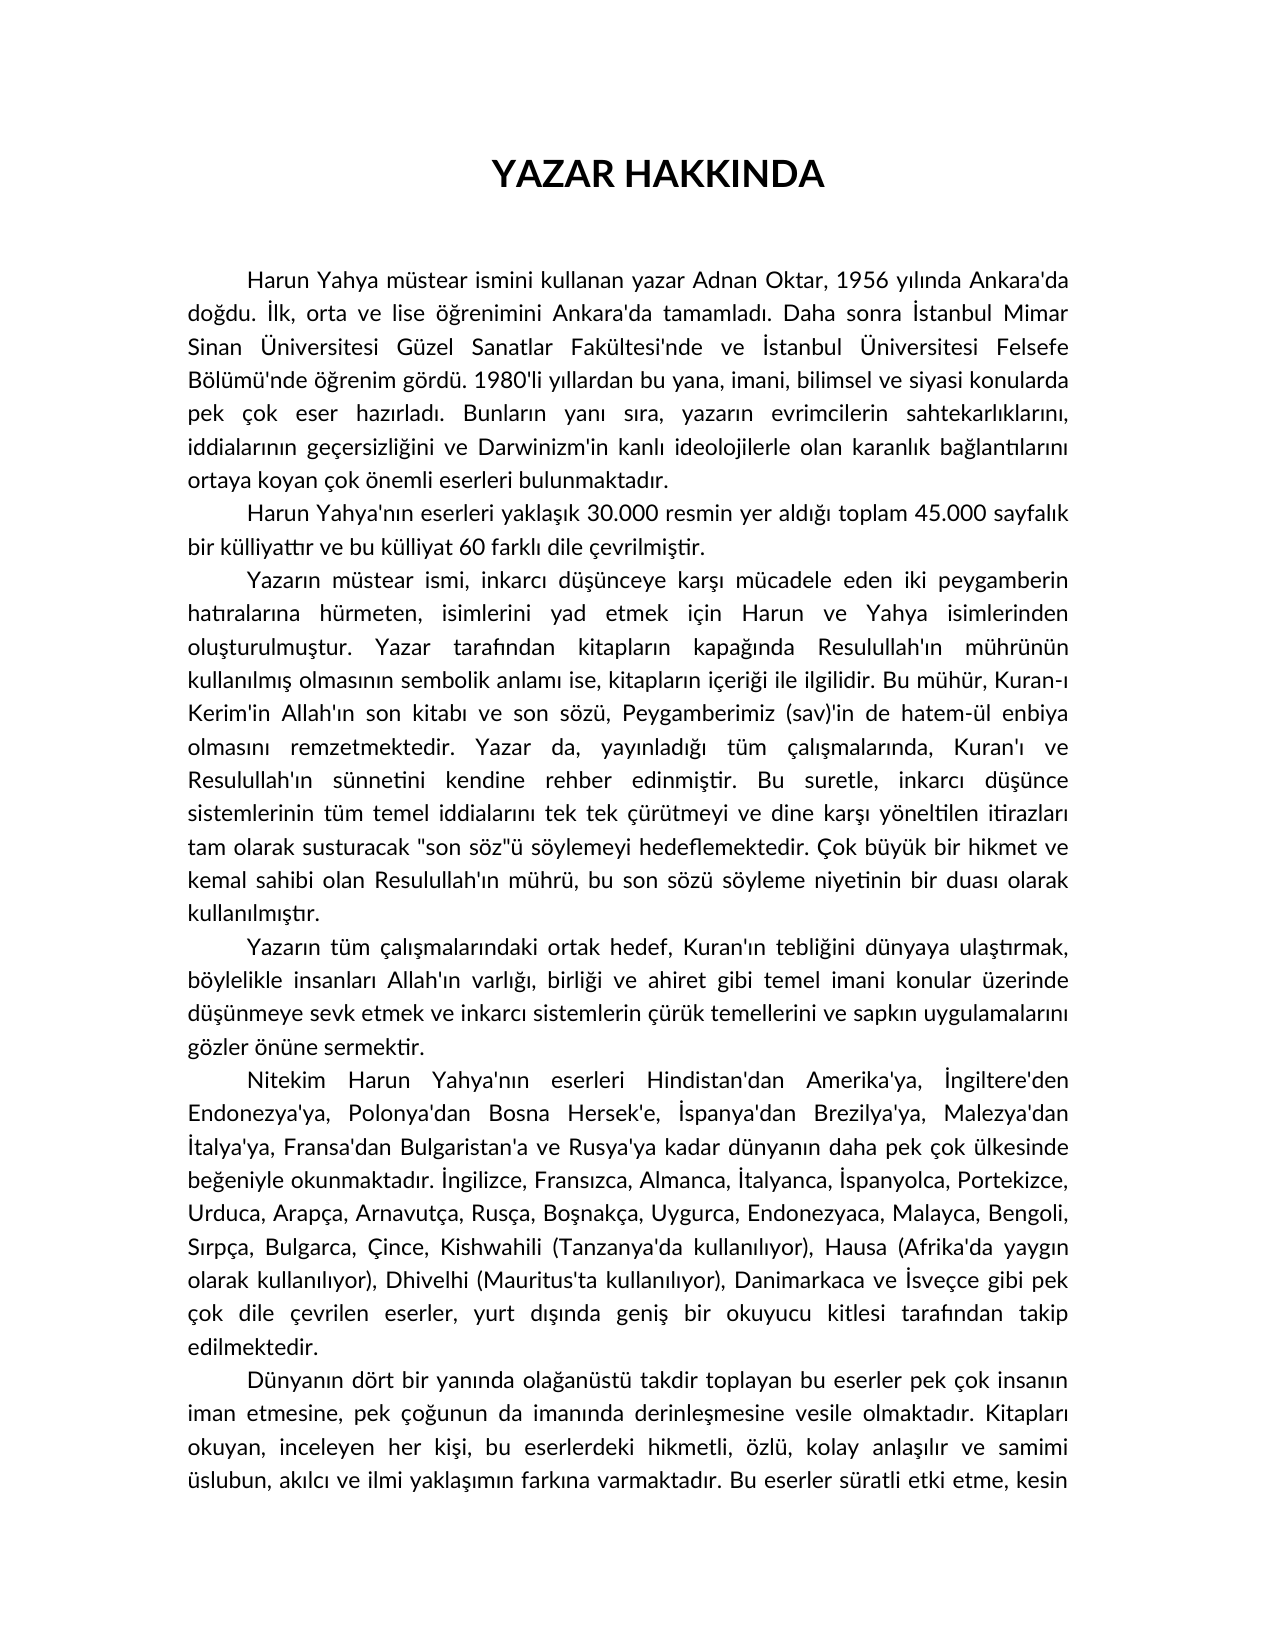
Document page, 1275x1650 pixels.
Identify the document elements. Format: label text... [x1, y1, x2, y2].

text Harun Yahya'nın eserleri yaklaşık 30.000 resmin yer aldığı toplam 45.000 sayfalık bir külliyattır ve bu külliyat 60 farklı dile çevrilmiştir. [187, 495, 1070, 562]
text Yazarın müstear ismi, inkarcı düşünceye karşı mücadele eden iki peygamberin hatıralarına hürmeten, isimlerini yad etmek için Harun ve Yahya isimlerinden oluşturulmuştur. Yazar tarafından kitapların kapağında Resulullah'ın mührünün kullanılmış olmasının sembolik anlamı ise, kitapların içeriği ile ilgilidir. Bu mühür, Kuran-ı Kerim'in Allah'ın son kitabı ve son sözü, Peygamberimiz (sav)'in de hatem-ül enbiya olmasını remzetmektedir. Yazar da, yayınladığı tüm çalışmalarında, Kuran'ı ve Resulullah'ın sünnetini kendine rehber edinmiştir. Bu suretle, inkarcı düşünce sistemlerinin tüm temel iddialarını tek tek çürütmeyi ve dine karşı yöneltilen itirazları tam olarak susturacak "son söz"ü söylemeyi hedeflemektedir. Çok büyük bir hikmet ve kemal sahibi olan Resulullah'ın mührü, bu son sözü söyleme niyetinin bir duası olarak kullanılmıştır. [187, 562, 1070, 928]
text Dünyanın dört bir yanında olağanüstü takdir toplayan bu eserler pek çok insanın iman etmesine, pek çoğunun da imanında derinleşmesine vesile olmaktadır. Kitapları okuyan, inceleyen her kişi, bu eserlerdeki hikmetli, özlü, kolay anlaşılır ve samimi üslubun, akılcı ve ilmi yaklaşımın farkına varmaktadır. Bu eserler süratli etki etme, kesin [187, 1362, 1070, 1495]
text YAZAR HAKKINDA [187, 150, 1070, 195]
text Yazarın tüm çalışmalarındaki ortak hedef, Kuran'ın tebliğini dünyaya ulaştırmak, böylelikle insanları Allah'ın varlığı, birliği ve ahiret gibi temel imani konular üzerinde düşünmeye sevk etmek ve inkarcı sistemlerin çürük temellerini ve sapkın uygulamalarını gözler önüne sermektir. [187, 928, 1070, 1062]
text Harun Yahya müstear ismini kullanan yazar Adnan Oktar, 1956 yılında Ankara'da doğdu. İlk, orta ve lise öğrenimini Ankara'da tamamladı. Daha sonra İstanbul Mimar Sinan Üniversitesi Güzel Sanatlar Fakültesi'nde ve İstanbul Üniversitesi Felsefe Bölümü'nde öğrenim gördü. 1980'li yıllardan bu yana, imani, bilimsel ve siyasi konularda pek çok eser hazırladı. Bunların yanı sıra, yazarın evrimcilerin sahtekarlıklarını, iddialarının geçersizliğini ve Darwinizm'in kanlı ideolojilerle olan karanlık bağlantılarını ortaya koyan çok önemli eserleri bulunmaktadır. [187, 262, 1070, 495]
text Nitekim Harun Yahya'nın eserleri Hindistan'dan Amerika'ya, İngiltere'den Endonezya'ya, Polonya'dan Bosna Hersek'e, İspanya'dan Brezilya'ya, Malezya'dan İtalya'ya, Fransa'dan Bulgaristan'a ve Rusya'ya kadar dünyanın daha pek çok ülkesinde beğeniyle okunmaktadır. İngilizce, Fransızca, Almanca, İtalyanca, İspanyolca, Portekizce, Urduca, Arapça, Arnavutça, Rusça, Boşnakça, Uygurca, Endonezyaca, Malayca, Bengoli, Sırpça, Bulgarca, Çince, Kishwahili (Tanzanya'da kullanılıyor), Hausa (Afrika'da yaygın olarak kullanılıyor), Dhivelhi (Mauritus'ta kullanılıyor), Danimarkaca ve İsveçce gibi pek çok dile çevrilen eserler, yurt dışında geniş bir okuyucu kitlesi tarafından takip edilmektedir. [187, 1062, 1070, 1362]
